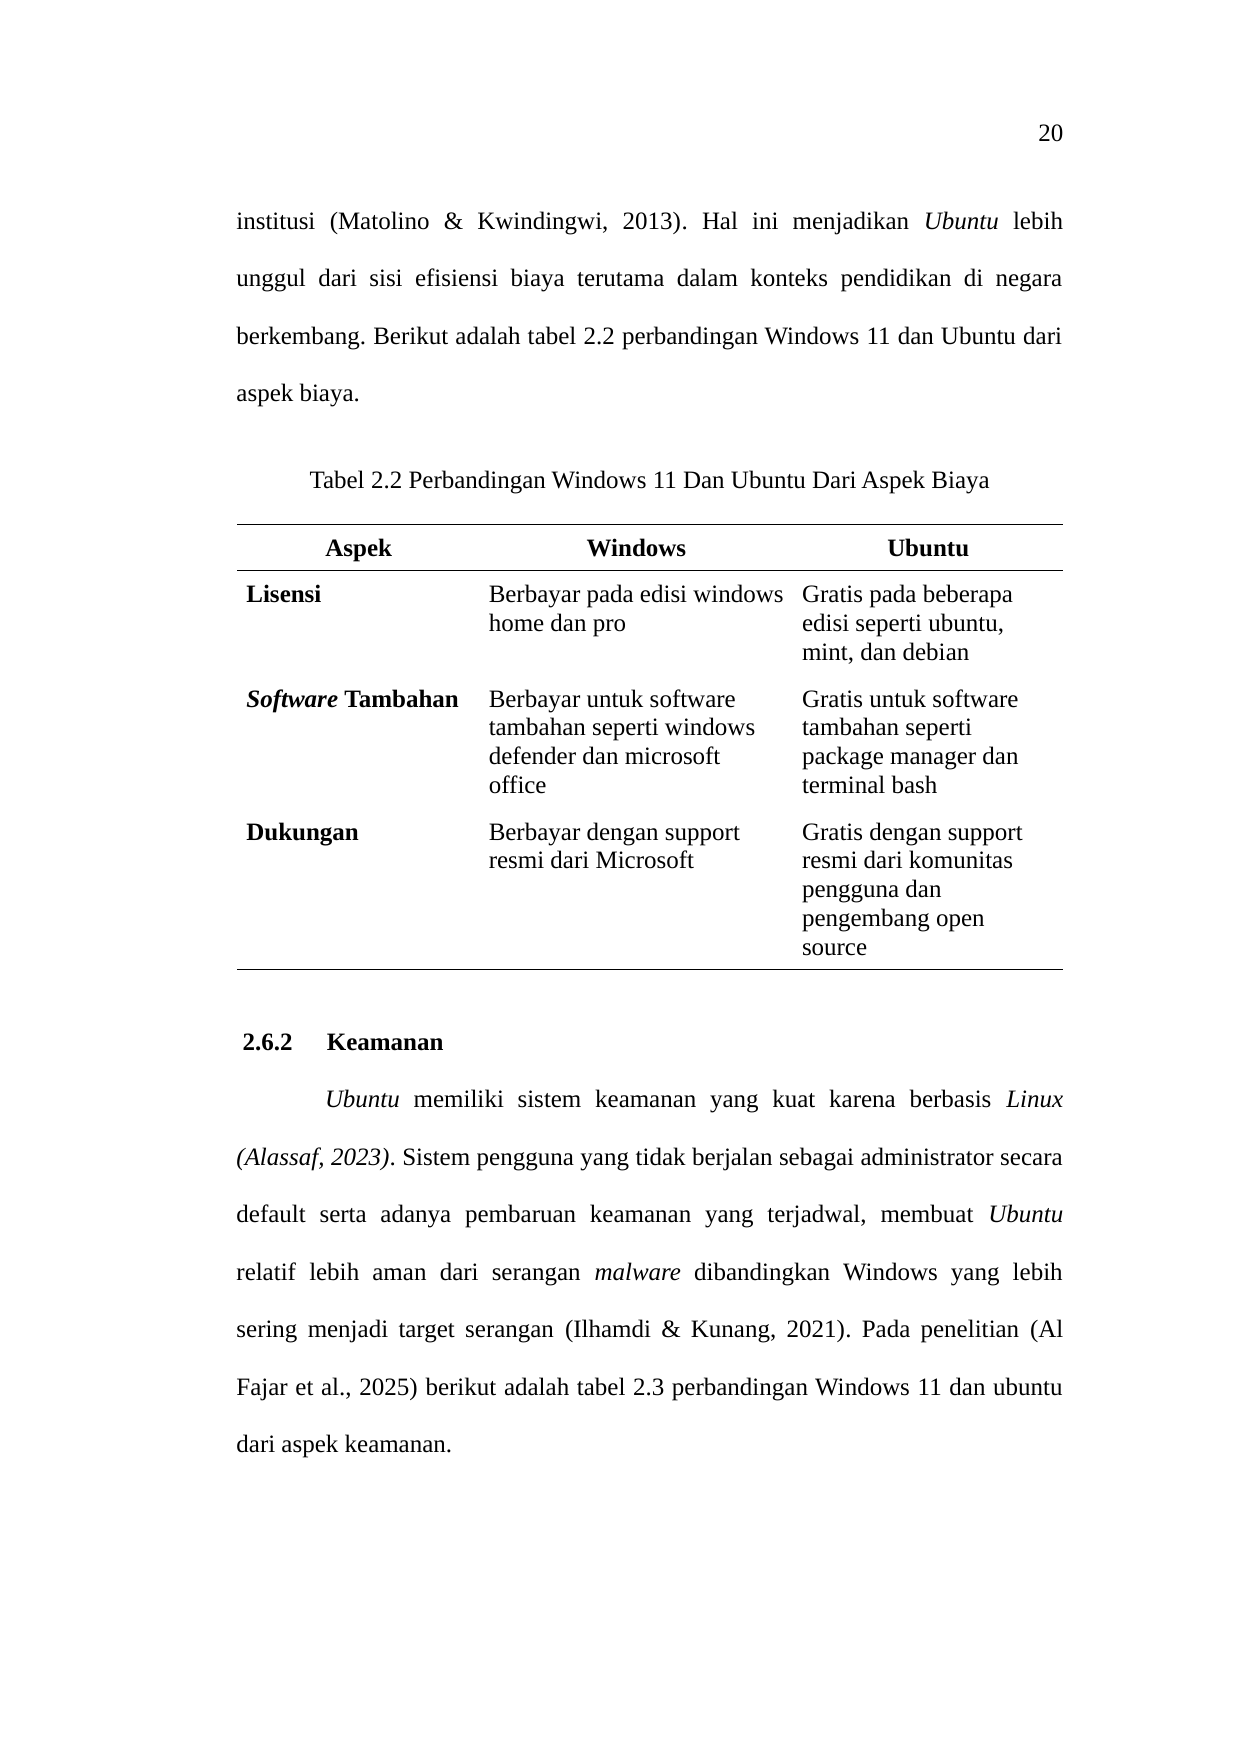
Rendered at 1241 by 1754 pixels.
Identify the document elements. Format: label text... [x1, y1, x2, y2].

text Ubuntu memiliki sistem keamanan yang kuat karena berbasis Linux (Alassaf, 2023). Sistem pengguna yang tidak berjalan sebagai administrator secara default serta adanya pembaruan keamanan yang terjadwal, membuat Ubuntu relatif lebih aman dari serangan malware dibandingkan Windows yang lebih sering menjadi target serangan (Ilhamdi & Kunang, 2021). Pada penelitian (Al Fajar et al., 2025) berikut adalah tabel 2.3 perbandingan Windows 11 dan ubuntu dari aspek keamanan. [236, 1084, 1063, 1458]
table_cell Gratis untuk software tambahan seperti package manager dan terminal bash [793, 675, 1063, 808]
text Tabel 2.2 Perbandingan Windows 11 dan ubuntu dari aspek biaya [236, 465, 1063, 494]
table_cell Berbayar dengan support resmi dari Microsoft [480, 808, 793, 969]
table_header Windows [480, 525, 793, 570]
table_header Ubuntu [793, 525, 1063, 570]
table_cell Gratis dengan support resmi dari komunitas pengguna dan pengembang open source [793, 808, 1063, 969]
text institusi (Matolino & Kwindingwi, 2013). Hal ini menjadikan Ubuntu lebih unggul dari sisi efisiensi biaya terutama dalam konteks pendidikan di negara berkembang. Berikut adalah tabel 2.2 perbandingan Windows 11 dan Ubuntu dari aspek biaya. [236, 206, 1063, 407]
subtitle Keamanan [236, 1027, 1063, 1056]
table_cell Berbayar pada edisi windows home dan pro [480, 571, 793, 675]
table_cell Lisensi [237, 571, 479, 675]
table_cell Berbayar untuk software tambahan seperti windows defender dan microsoft office [480, 675, 793, 808]
table_cell Dukungan [237, 808, 479, 969]
table_cell Software Tambahan [237, 675, 479, 808]
table_cell Gratis pada beberapa edisi seperti ubuntu, mint, dan debian [793, 571, 1063, 675]
table_header Aspek [237, 525, 479, 570]
